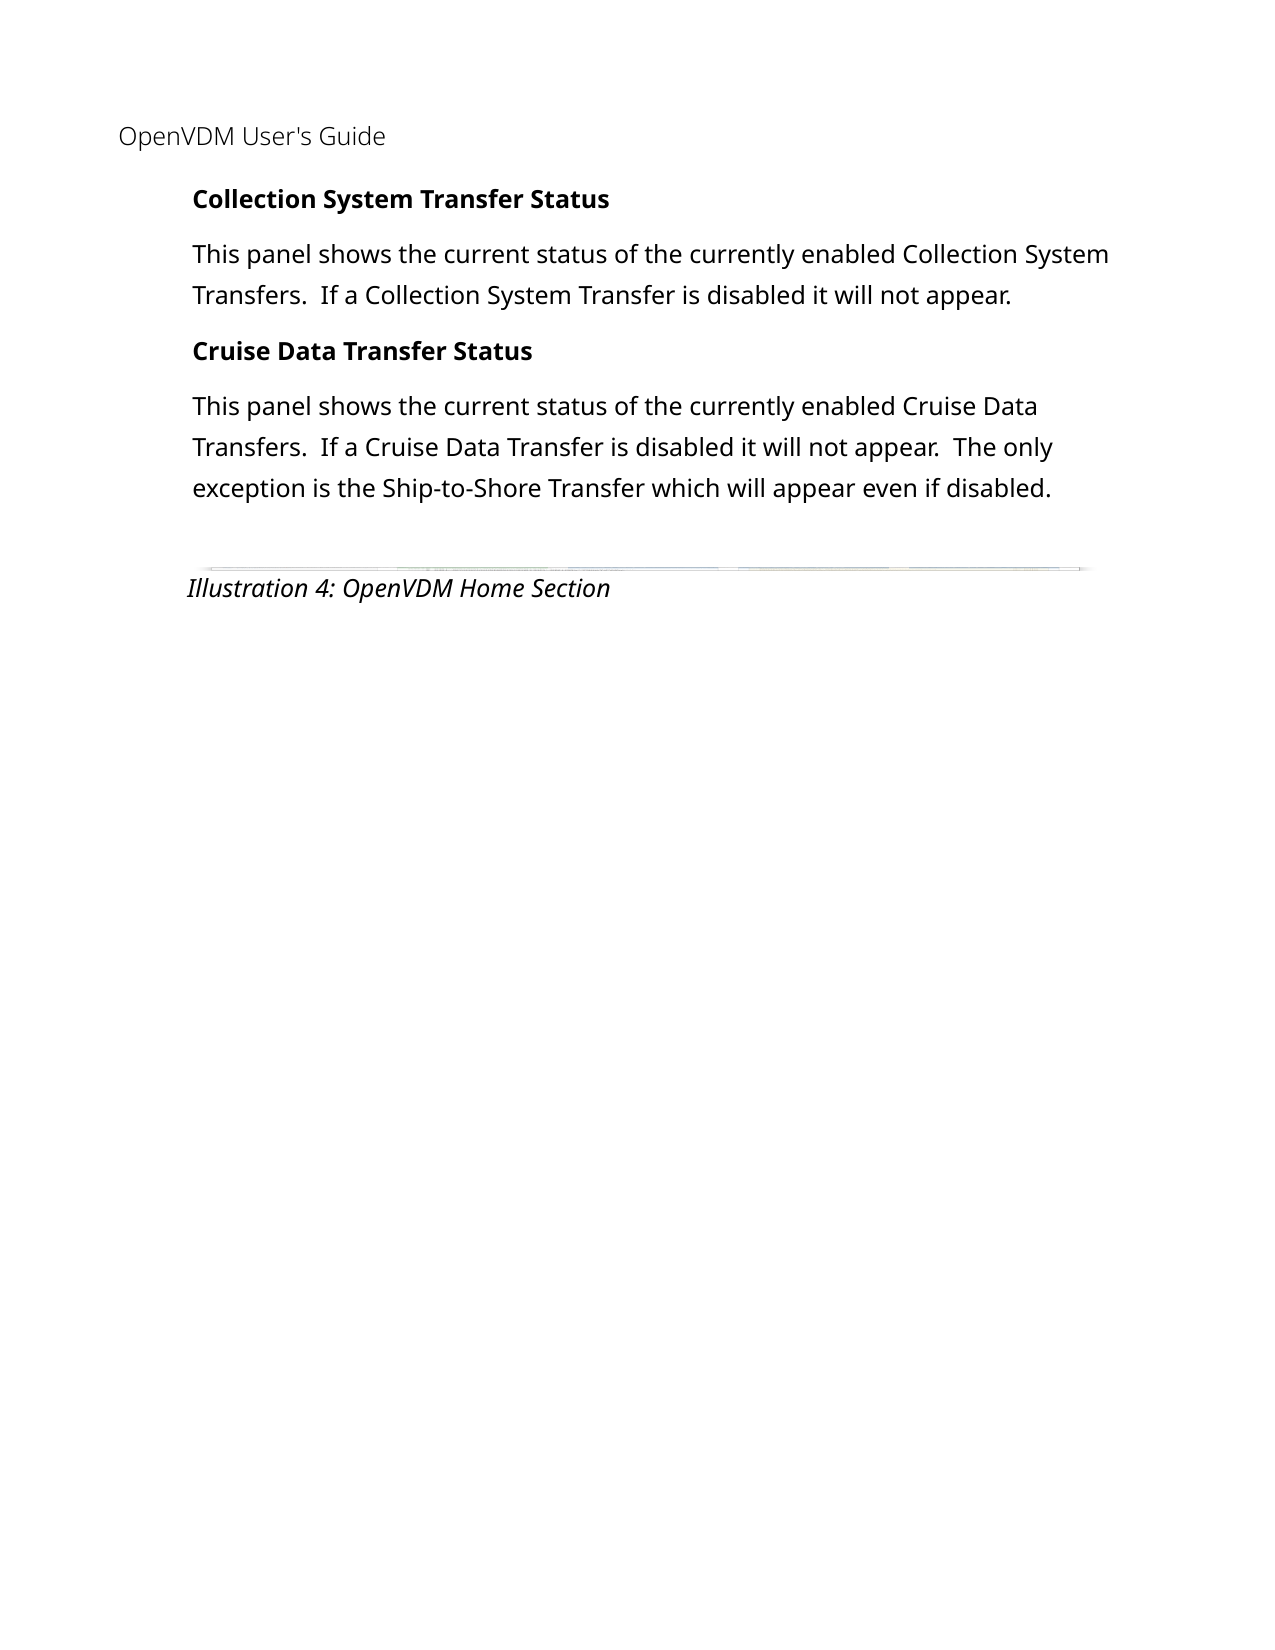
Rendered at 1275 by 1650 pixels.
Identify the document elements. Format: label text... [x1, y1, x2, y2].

text Illustration 4: OpenVDM Home Section [187, 571, 1103, 604]
text Cruise Data Transfer Status [192, 333, 1157, 367]
text This panel shows the current status of the currently enabled Cruise Data Transfers. If a Cruise Data Transfer is disabled it will not appear. The only exception is the Ship-to-Shore Transfer which will appear even if disabled. [192, 389, 1157, 504]
text Collection System Transfer Status [192, 182, 1157, 216]
picture [187, 567, 1104, 571]
text This panel shows the current status of the currently enabled Collection System Transfers. If a Collection System Transfer is disabled it will not appear. [192, 237, 1157, 312]
